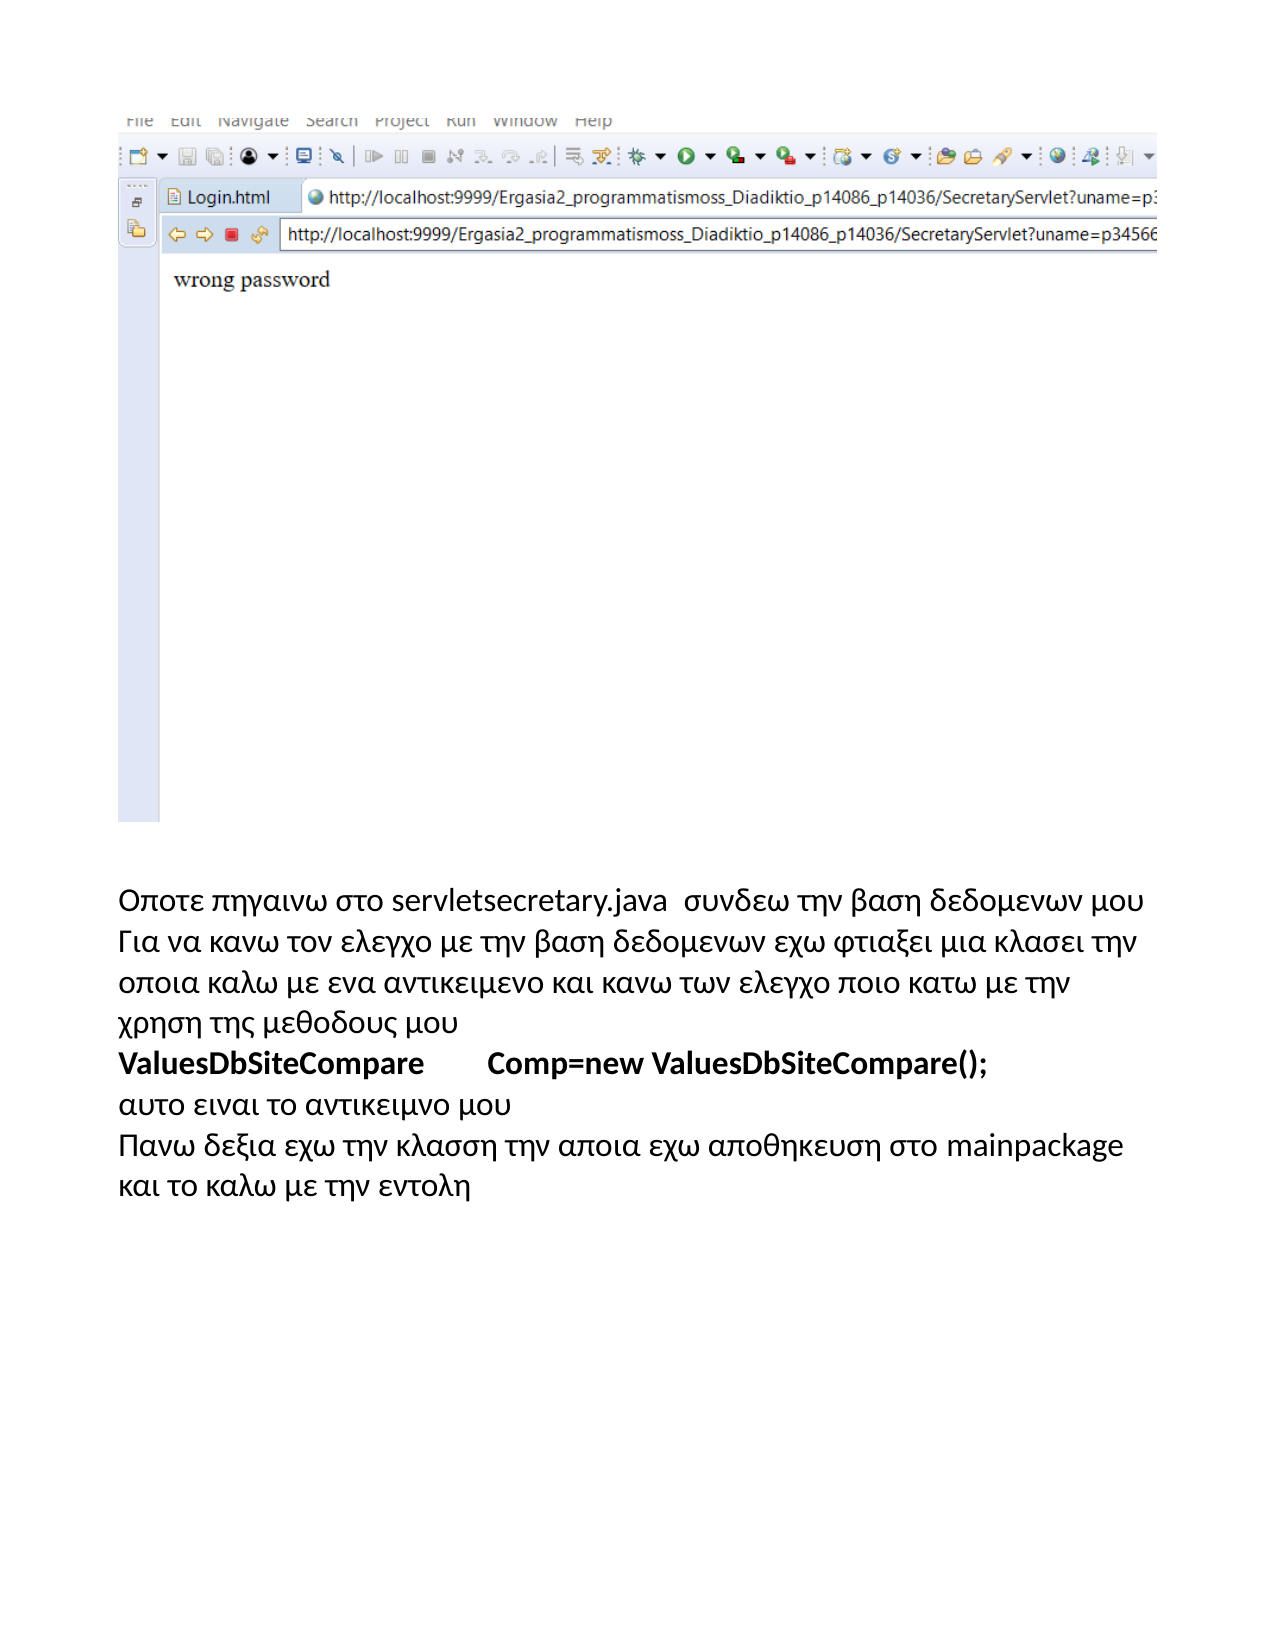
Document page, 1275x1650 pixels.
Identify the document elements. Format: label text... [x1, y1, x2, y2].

text Για να κανω τον ελεγχο με την βαση δεδομενων εχω φτιαξει μια κλασει την οποια καλω με ενα αντικειμενο και κανω των ελεγχο ποιο κατω με την χρηση της μεθοδους μου [118, 920, 1157, 1042]
text ValuesDbSiteCompare Comp=new ValuesDbSiteCompare(); [118, 1042, 1157, 1083]
picture [118, 118, 1157, 822]
text αυτο ειναι το αντικειμνο μου [118, 1083, 1157, 1123]
text Πανω δεξια εχω την κλασση την αποια εχω αποθηκευση στο mainpackage και το καλω με την εντολη [118, 1123, 1157, 1205]
text Oποτε πηγαινω στο servletsecretary.java συνδεω την βαση δεδομενων μου [118, 879, 1157, 920]
